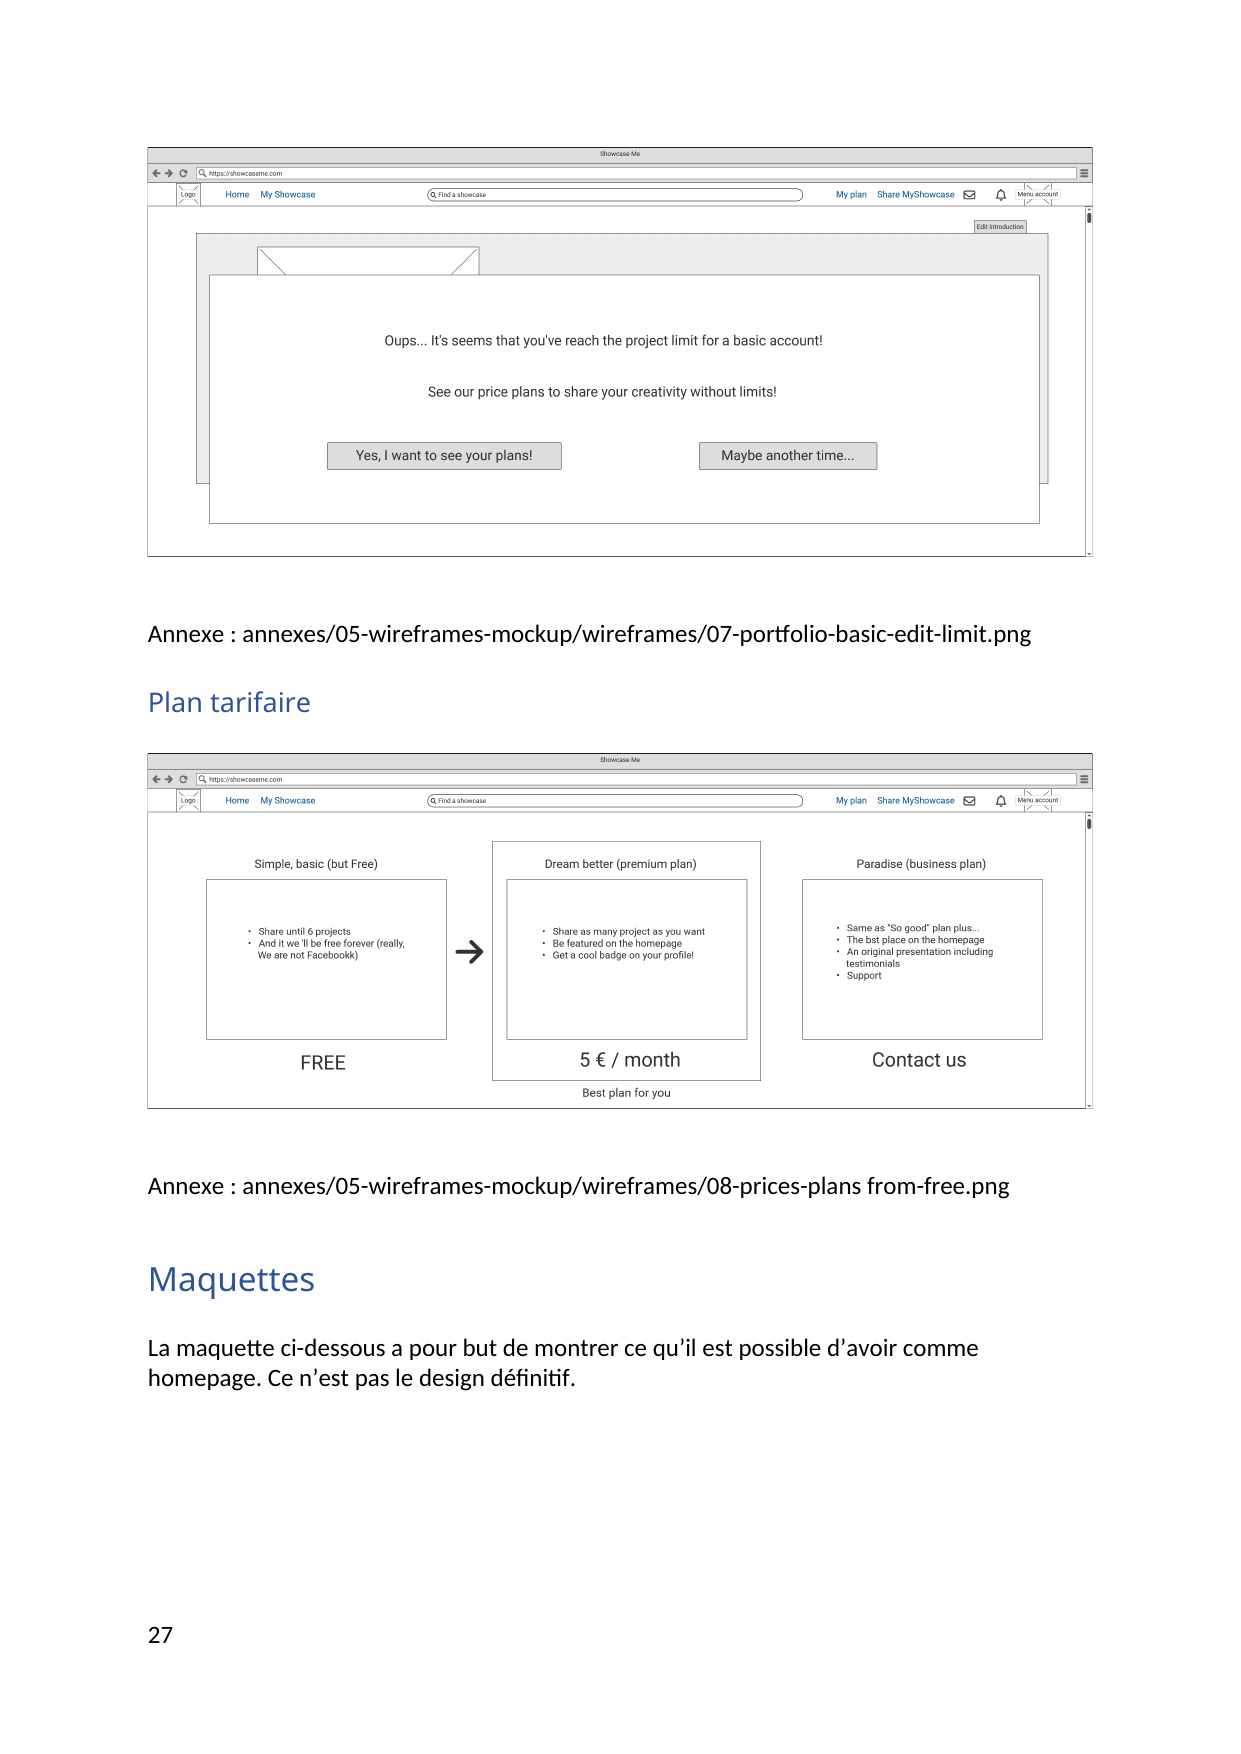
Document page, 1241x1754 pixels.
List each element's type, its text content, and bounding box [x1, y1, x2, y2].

picture [147, 753, 1093, 1109]
subtitle Maquettes [148, 1256, 1093, 1301]
picture [147, 147, 1093, 557]
text La maquette ci-dessous a pour but de montrer ce qu’il est possible d’avoir comme homepage. Ce n’est pas le design définitif. [148, 1332, 1093, 1393]
subtitle Plan tarifaire [148, 683, 1093, 720]
text Annexe : annexes/05-wireframes-mockup/wireframes/07-portfolio-basic-edit-limit.png [148, 618, 1093, 649]
text Annexe : annexes/05-wireframes-mockup/wireframes/08-prices-plans from-free.png [148, 1170, 1093, 1201]
